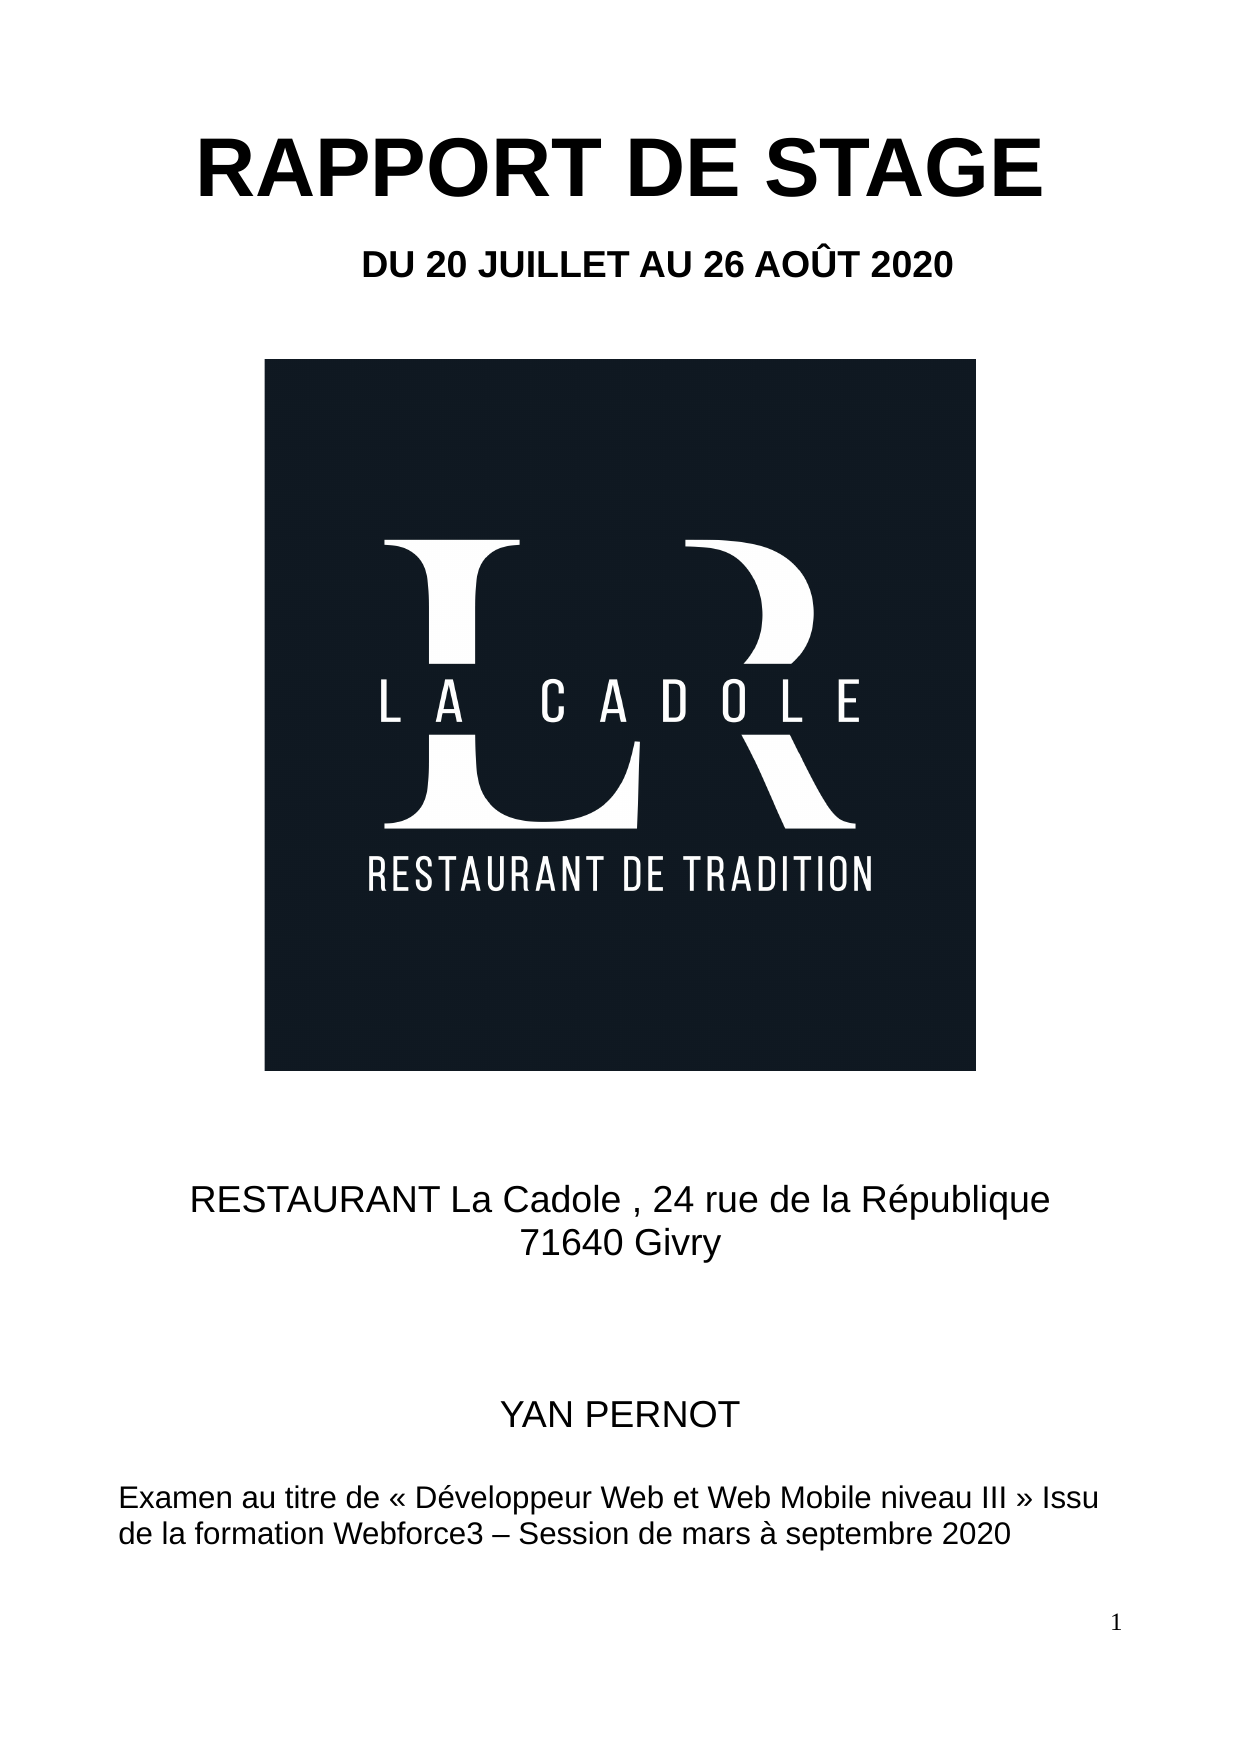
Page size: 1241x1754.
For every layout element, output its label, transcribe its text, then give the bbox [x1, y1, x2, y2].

text RAPPORT DE STAGE [118, 118, 1122, 214]
text YAN PERNOT [118, 1393, 1122, 1436]
picture [264, 359, 976, 1071]
text Examen au titre de « Développeur Web et Web Mobile niveau III » Issu de la formation Webforce3 – Session de mars à septembre 2020 [118, 1479, 1122, 1551]
text DU 20 JUILLET AU 26 AOÛT 2020 [118, 243, 1122, 286]
text 71640 Givry [118, 1220, 1122, 1263]
text RESTAURANT La Cadole , 24 rue de la République [118, 1177, 1122, 1220]
